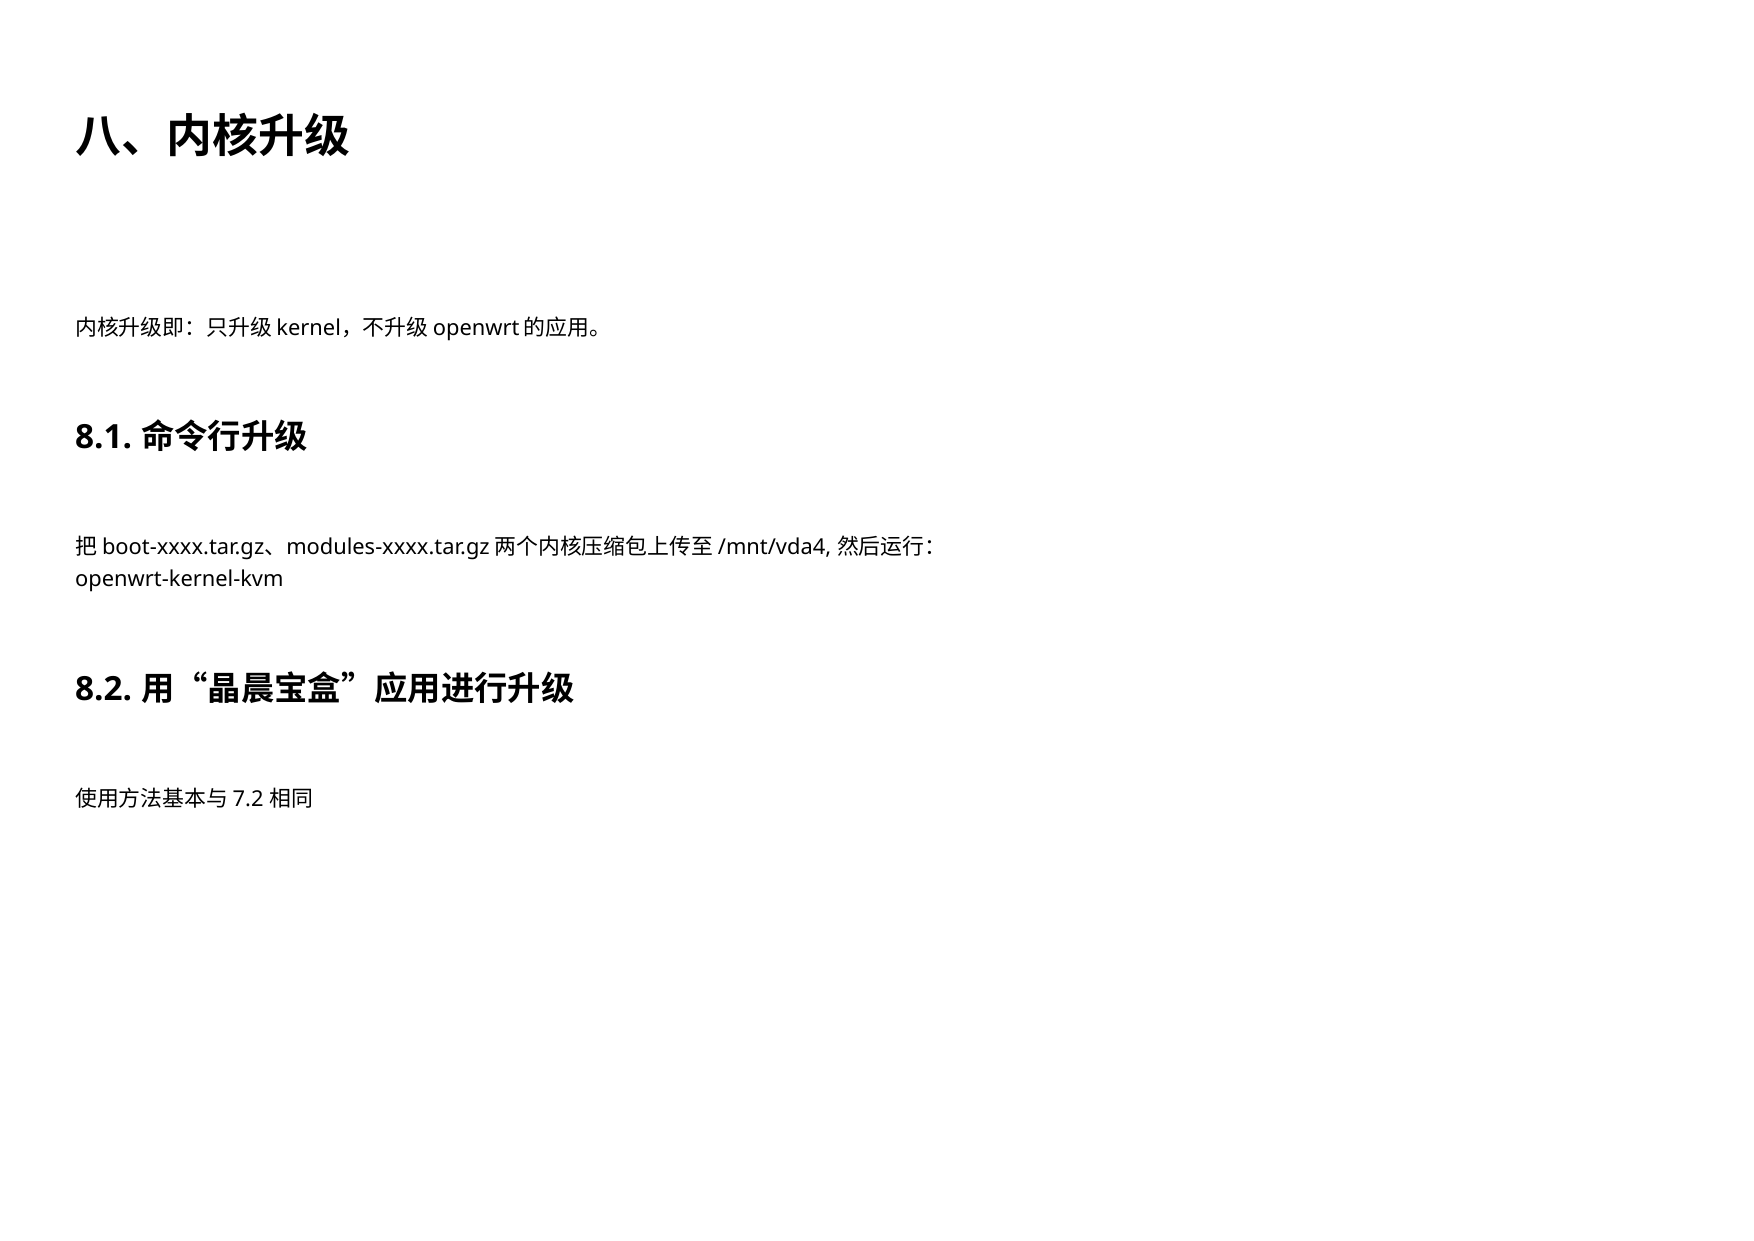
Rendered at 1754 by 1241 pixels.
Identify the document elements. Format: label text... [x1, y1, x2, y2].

subtitle 8.1. 命令行升级 [75, 401, 1679, 466]
subtitle 八、内核升级 [75, 84, 1679, 181]
text 把 boot-xxxx.tar.gz、modules-xxxx.tar.gz两个内核压缩包上传至 /mnt/vda4, 然后运行： [75, 529, 1679, 561]
text 使用方法基本与7.2 相同 [75, 781, 1679, 813]
text 内核升级即：只升级kernel，不升级openwrt的应用。 [75, 309, 1679, 342]
subtitle 8.2. 用“晶晨宝盒”应用进行升级 [75, 653, 1679, 718]
text openwrt-kernel-kvm [75, 561, 1679, 594]
